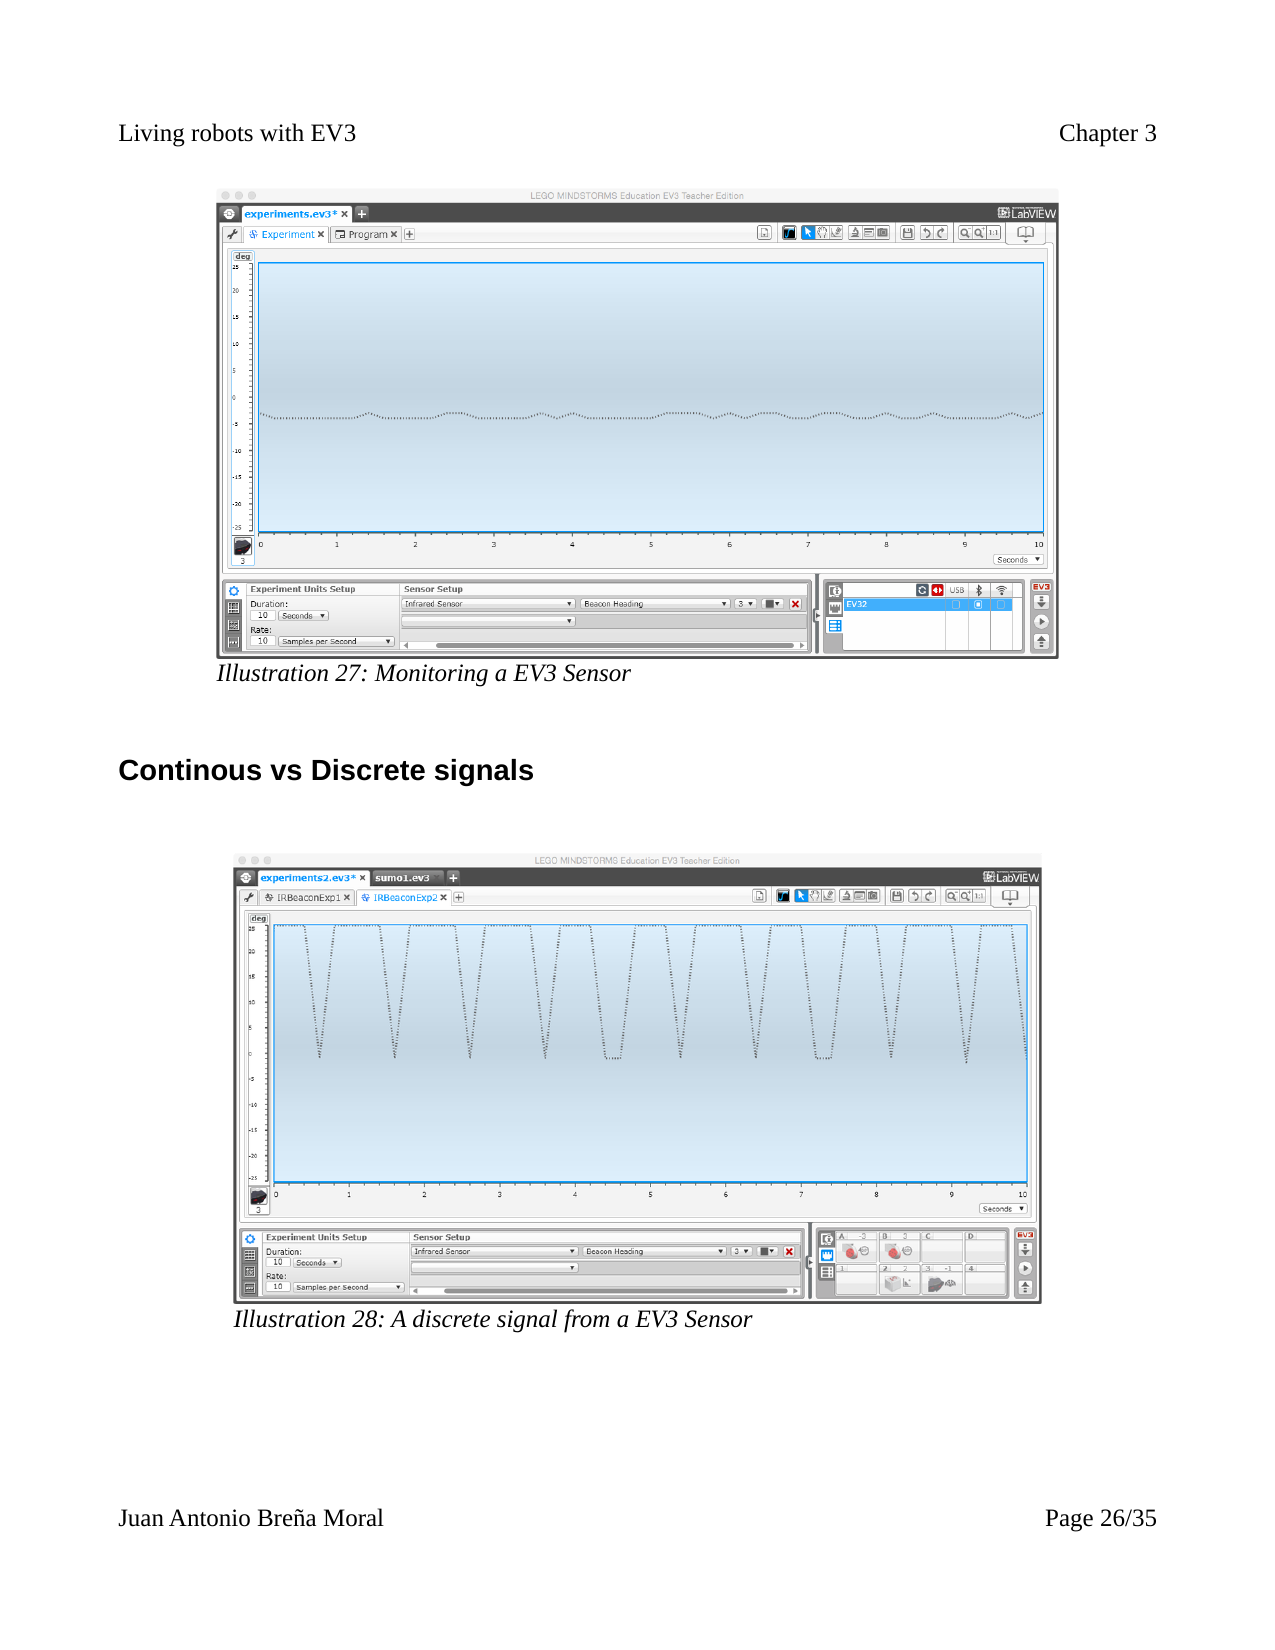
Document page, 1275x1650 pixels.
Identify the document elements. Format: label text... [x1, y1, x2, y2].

picture [216, 188, 1059, 659]
text Illustration 28: A discrete signal from a EV3 Sensor [233, 1304, 1042, 1332]
picture [233, 853, 1042, 1304]
subtitle Continous vs Discrete signals [118, 753, 1157, 787]
text Illustration 27: Monitoring a EV3 Sensor [216, 659, 1058, 687]
